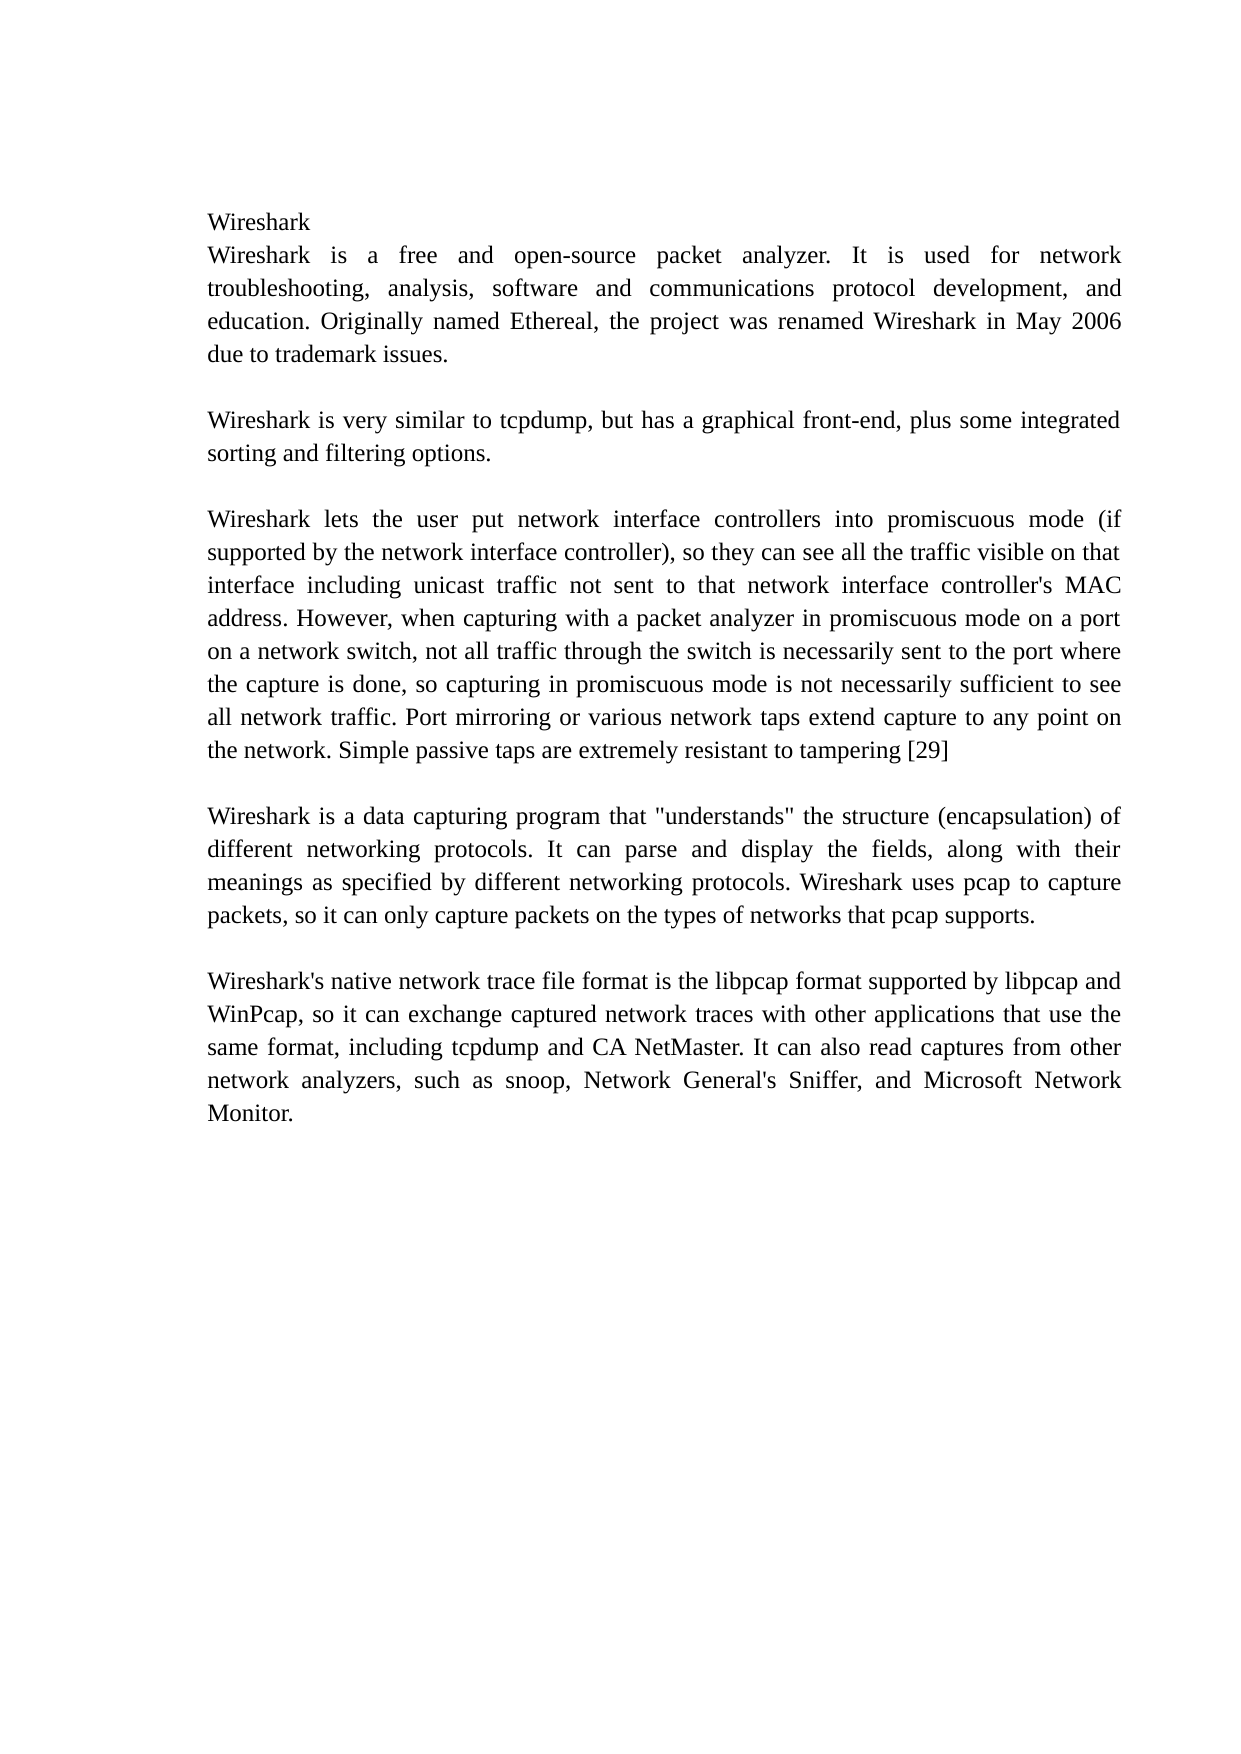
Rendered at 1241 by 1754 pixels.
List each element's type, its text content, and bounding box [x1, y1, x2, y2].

text Wireshark [207, 207, 1122, 236]
text Wireshark is very similar to tcpdump, but has a graphical front-end, plus some integrated sorting and filtering options. [207, 405, 1122, 467]
text Wireshark's native network trace file format is the libpcap format supported by libpcap and WinPcap, so it can exchange captured network traces with other applications that use the same format, including tcpdump and CA NetMaster. It can also read captures from other network analyzers, such as snoop, Network General's Sniffer, and Microsoft Network Monitor. [207, 966, 1122, 1127]
text Wireshark is a data capturing program that "understands" the structure (encapsulation) of different networking protocols. It can parse and display the fields, along with their meanings as specified by different networking protocols. Wireshark uses pcap to capture packets, so it can only capture packets on the types of networks that pcap supports. [207, 801, 1122, 929]
text Wireshark is a free and open-source packet analyzer. It is used for network troubleshooting, analysis, software and communications protocol development, and education. Originally named Ethereal, the project was renamed Wireshark in May 2006 due to trademark issues. [207, 240, 1122, 368]
text Wireshark lets the user put network interface controllers into promiscuous mode (if supported by the network interface controller), so they can see all the traffic visible on that interface including unicast traffic not sent to that network interface controller's MAC address. However, when capturing with a packet analyzer in promiscuous mode on a port on a network switch, not all traffic through the switch is necessarily sent to the port where the capture is done, so capturing in promiscuous mode is not necessarily sufficient to see all network traffic. Port mirroring or various network taps extend capture to any point on the network. Simple passive taps are extremely resistant to tampering [29] [207, 504, 1122, 764]
